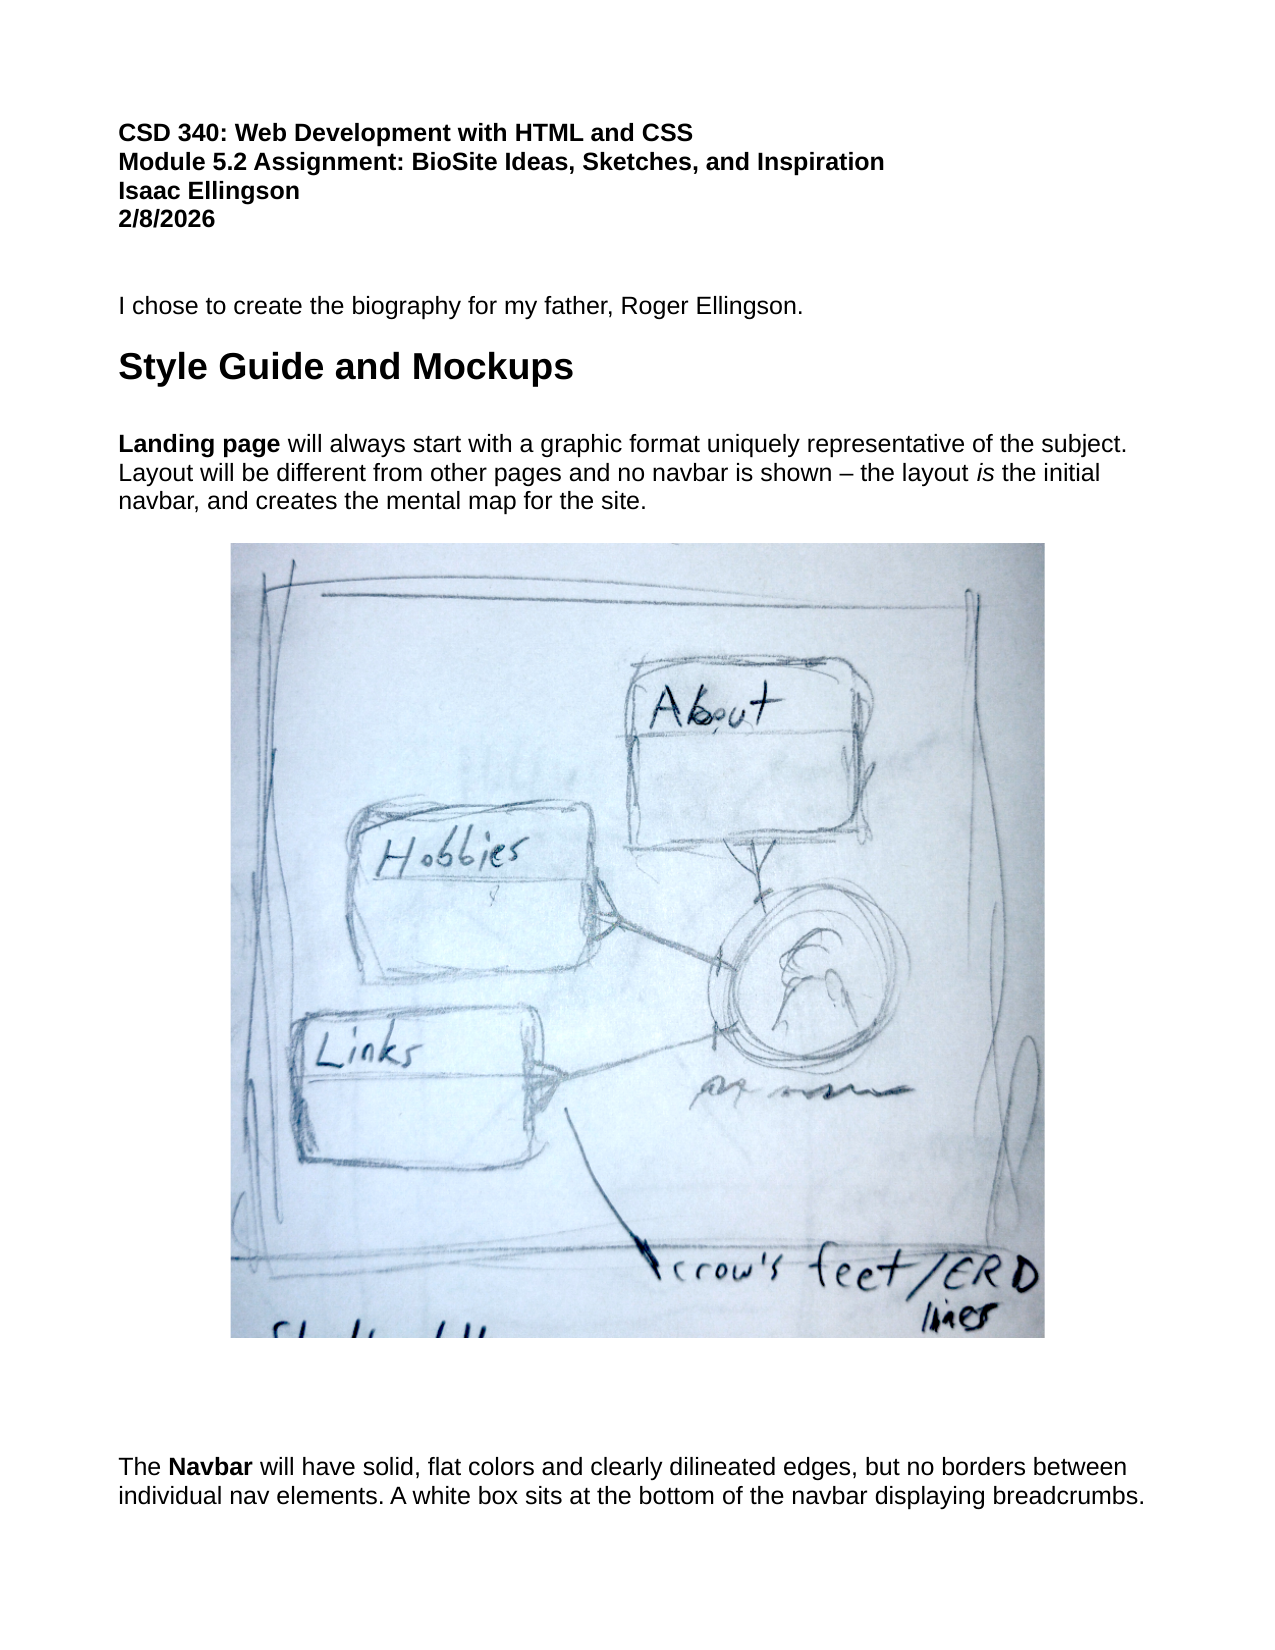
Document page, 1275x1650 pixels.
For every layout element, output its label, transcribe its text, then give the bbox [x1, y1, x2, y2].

text Isaac Ellingson [118, 176, 1157, 204]
text The Navbar will have solid, flat colors and clearly dilineated edges, but no borders between individual nav elements. A white box sits at the bottom of the navbar displaying breadcrumbs. [118, 1452, 1157, 1510]
text Module 5.2 Assignment: BioSite Ideas, Sketches, and Inspiration [118, 147, 1157, 176]
text Landing page will always start with a graphic format uniquely representative of the subject. Layout will be different from other pages and no navbar is shown – the layout is the initial navbar, and creates the mental map for the site. [118, 429, 1157, 515]
text I chose to create the biography for my father, Roger Ellingson. [118, 291, 1157, 319]
text 2/8/2026 [118, 204, 1157, 233]
text CSD 340: Web Development with HTML and CSS [118, 118, 1157, 147]
picture [230, 543, 1045, 1338]
subtitle Style Guide and Mockups [118, 344, 1157, 387]
